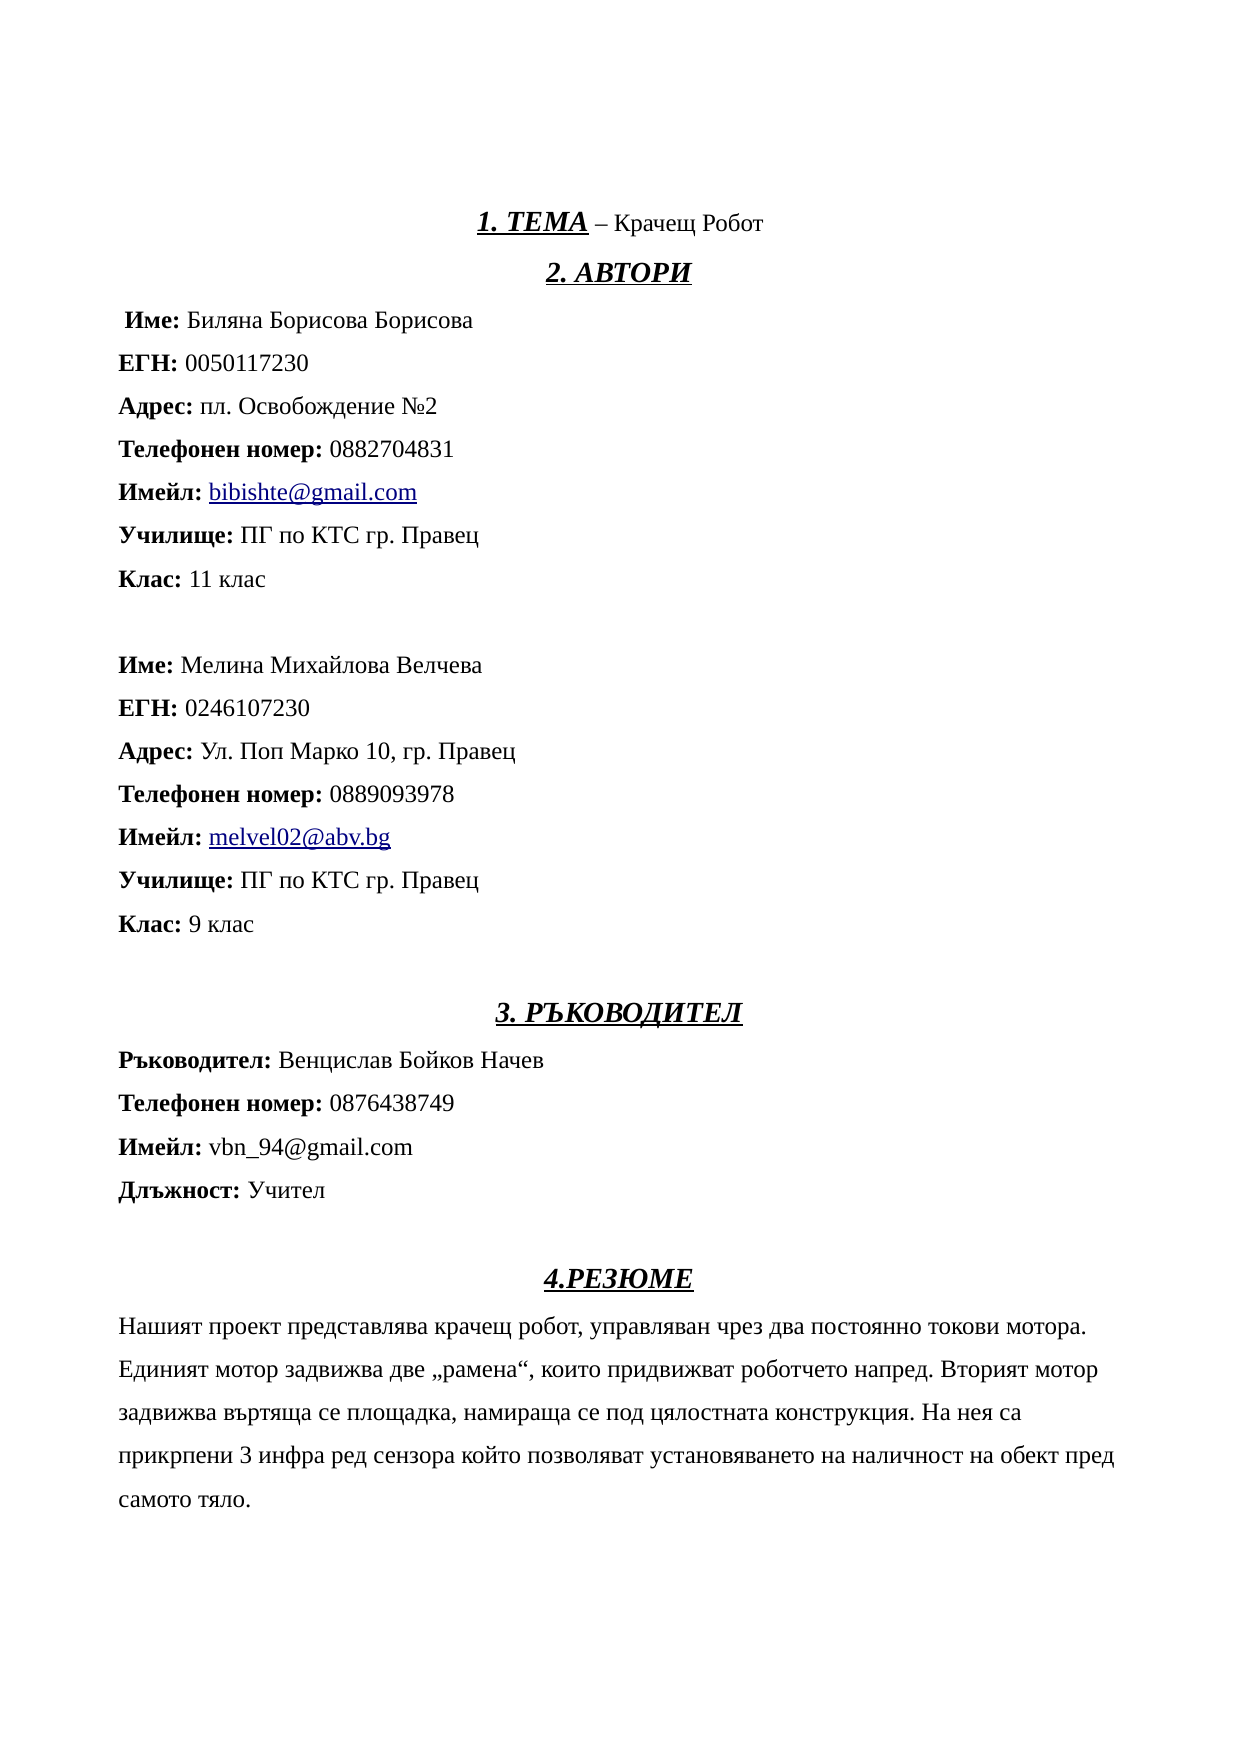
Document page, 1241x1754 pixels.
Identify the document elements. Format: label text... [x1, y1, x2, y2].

text Имейл: melvel02@abv.bg [118, 822, 1122, 851]
text Име: Биляна Борисова Борисова [118, 305, 1122, 334]
text Длъжност: Учител [118, 1175, 1122, 1203]
text Имейл: bibishte@gmail.com [118, 477, 1122, 506]
text 1. ТЕМА – Крачещ Робот [118, 204, 1122, 238]
text ЕГН: 0050117230 [118, 348, 1122, 377]
text Телефонен номер: 0889093978 [118, 779, 1122, 808]
text Клас: 9 клас [118, 909, 1122, 937]
text 4.РЕЗЮМЕ [118, 1261, 1122, 1294]
text Телефонен номер: 0876438749 [118, 1088, 1122, 1117]
text Училище: ПГ по КТС гр. Правец [118, 866, 1122, 894]
text Училище: ПГ по КТС гр. Правец [118, 521, 1122, 549]
text Клас: 11 клас [118, 564, 1122, 592]
text Име: Мелина Михайлова Велчева [118, 650, 1122, 679]
text Телефонен номер: 0882704831 [118, 434, 1122, 463]
text Имейл: vbn_94@gmail.com [118, 1132, 1122, 1160]
text Нашият проект представлява крачещ робот, управляван чрез два постоянно токови мотора. Единият мотор задвижва две „рамена“, които придвижват роботчето напред. Вторият мотор задвижва въртяща се площадка, намираща се под цялостната конструкция. На нея са прикрпени 3 инфра ред сензора който позволяват установяването на наличност на обект пред самото тяло. [118, 1311, 1122, 1512]
text 3. РЪКОВОДИТЕЛ [118, 995, 1122, 1028]
text Адрес: пл. Освобождение №2 [118, 391, 1122, 420]
text Адрес: Ул. Поп Марко 10, гр. Правец [118, 736, 1122, 765]
text 2. АВТОРИ [118, 255, 1122, 288]
text Ръководител: Венцислав Бойков Начев [118, 1045, 1122, 1074]
text ЕГН: 0246107230 [118, 693, 1122, 722]
